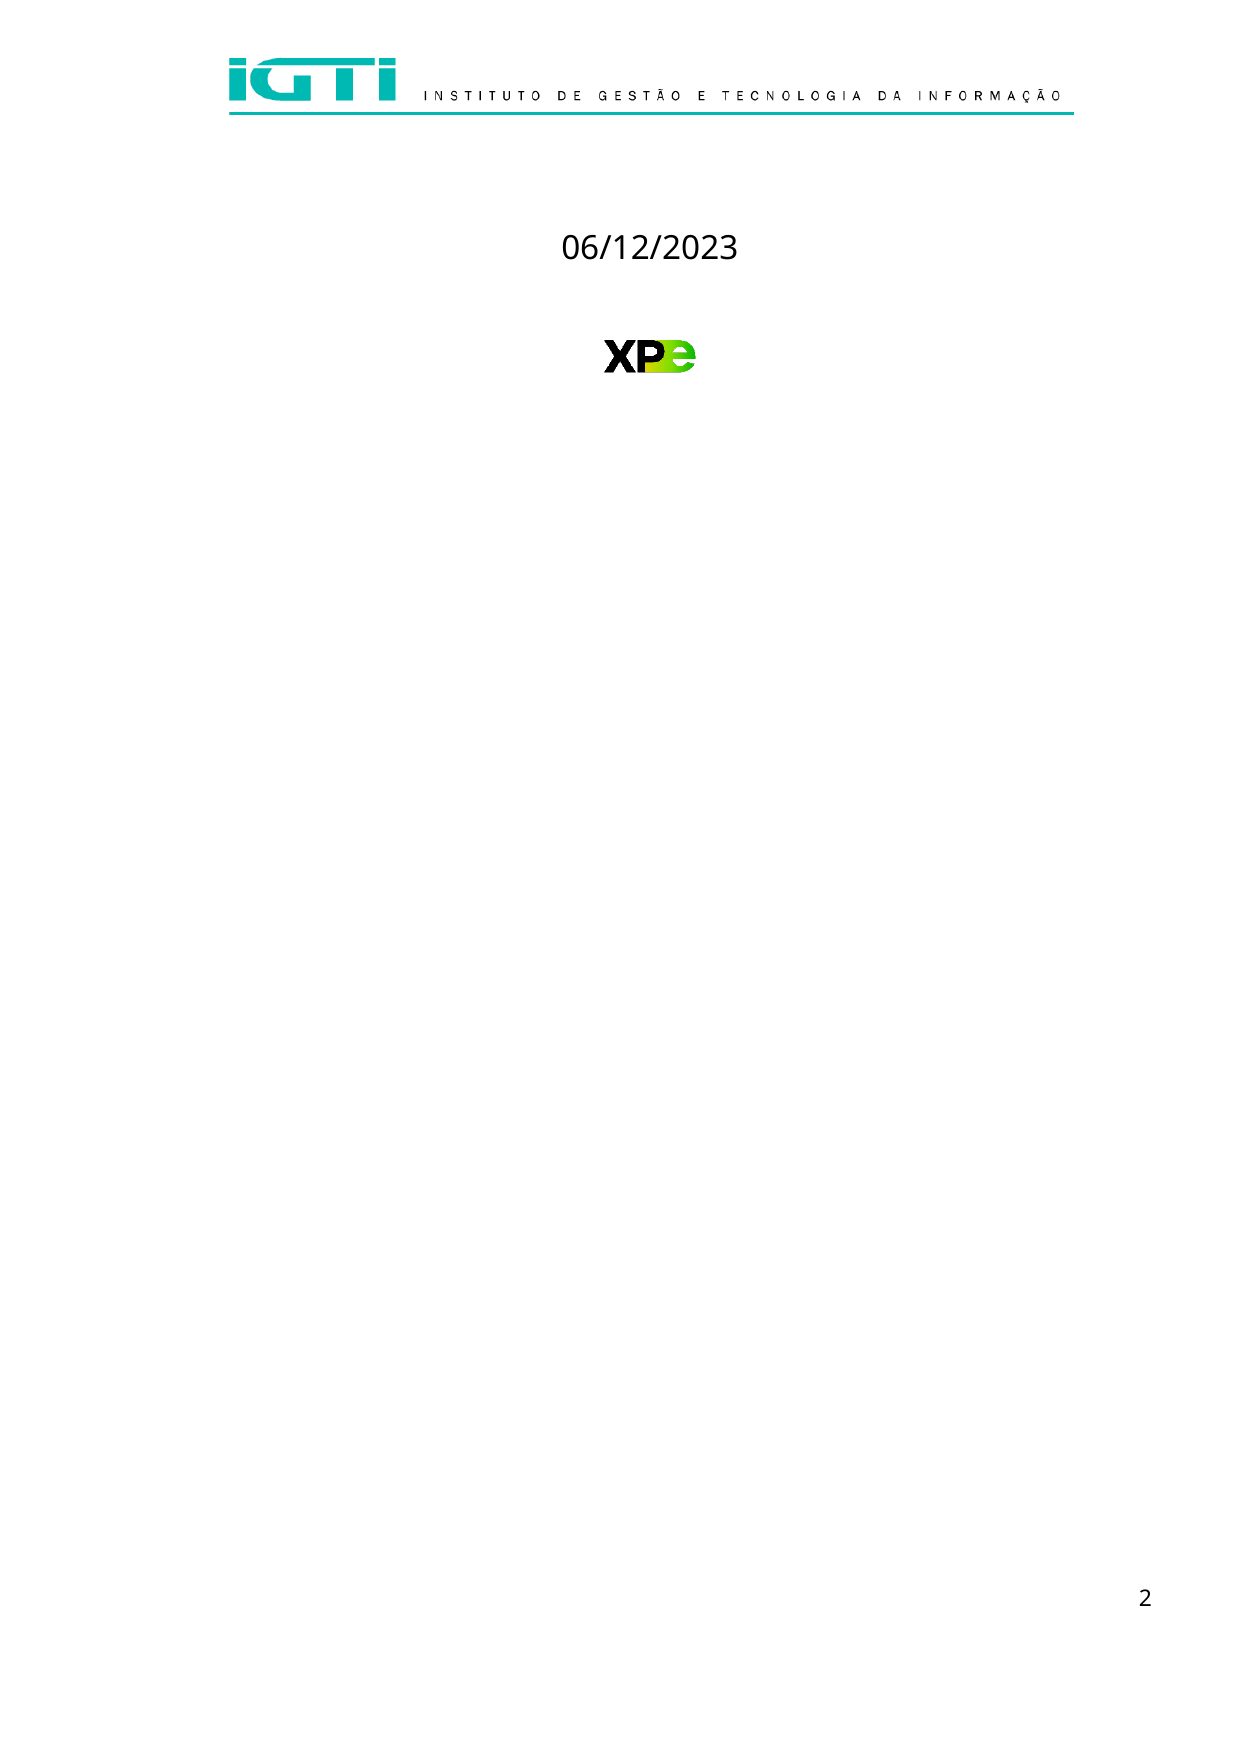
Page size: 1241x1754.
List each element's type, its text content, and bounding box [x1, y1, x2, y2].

text 06/12/2023 [148, 224, 1152, 269]
picture [572, 308, 727, 404]
picture [204, 35, 1095, 120]
